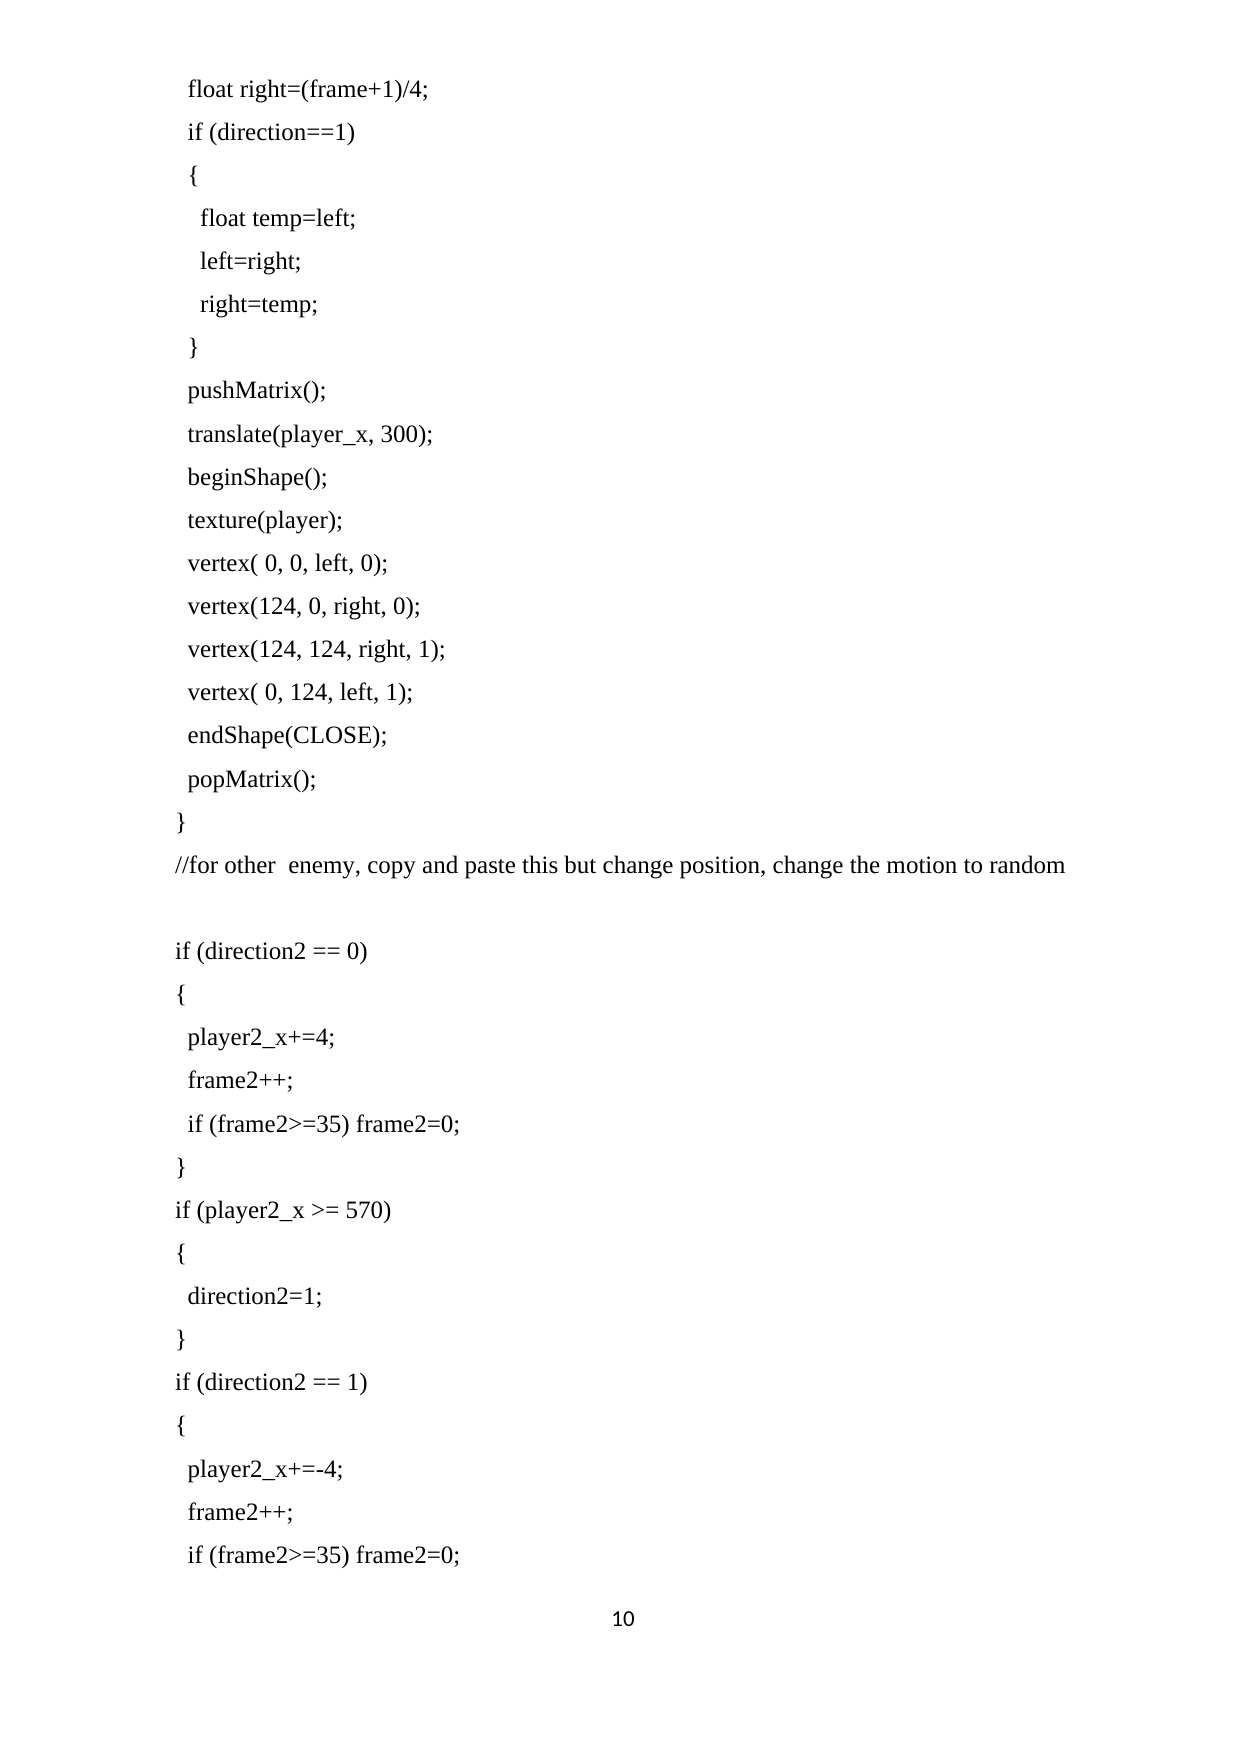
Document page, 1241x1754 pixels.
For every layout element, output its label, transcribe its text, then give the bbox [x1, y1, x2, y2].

text //for other enemy, copy and paste this but change position, change the motion to random [150, 850, 1090, 879]
text if (frame2>=35) frame2=0; [150, 1109, 1090, 1137]
text frame2++; [150, 1066, 1090, 1094]
text if (frame2>=35) frame2=0; [150, 1540, 1090, 1569]
text player2_x+=-4; [150, 1454, 1090, 1482]
text vertex(124, 124, right, 1); [150, 634, 1090, 663]
text if (direction2 == 1) [150, 1367, 1090, 1396]
text } [150, 332, 1090, 361]
text pushMatrix(); [150, 376, 1090, 404]
text player2_x+=4; [150, 1022, 1090, 1051]
text float right=(frame+1)/4; [150, 74, 1090, 102]
text { [150, 1411, 1090, 1439]
text endShape(CLOSE); [150, 721, 1090, 749]
text right=temp; [150, 289, 1090, 318]
text { [150, 1238, 1090, 1267]
text direction2=1; [150, 1281, 1090, 1310]
text frame2++; [150, 1497, 1090, 1526]
text vertex( 0, 0, left, 0); [150, 548, 1090, 577]
text { [150, 160, 1090, 189]
text if (direction==1) [150, 117, 1090, 146]
text float temp=left; [150, 203, 1090, 232]
text vertex( 0, 124, left, 1); [150, 677, 1090, 706]
text left=right; [150, 246, 1090, 275]
text beginShape(); [150, 462, 1090, 491]
text if (direction2 == 0) [150, 936, 1090, 965]
text } [150, 1324, 1090, 1353]
text if (player2_x >= 570) [150, 1195, 1090, 1224]
text popMatrix(); [150, 764, 1090, 792]
text texture(player); [150, 505, 1090, 534]
text } [150, 1152, 1090, 1181]
text vertex(124, 0, right, 0); [150, 591, 1090, 620]
text { [150, 979, 1090, 1008]
text } [150, 807, 1090, 836]
text translate(player_x, 300); [150, 419, 1090, 447]
